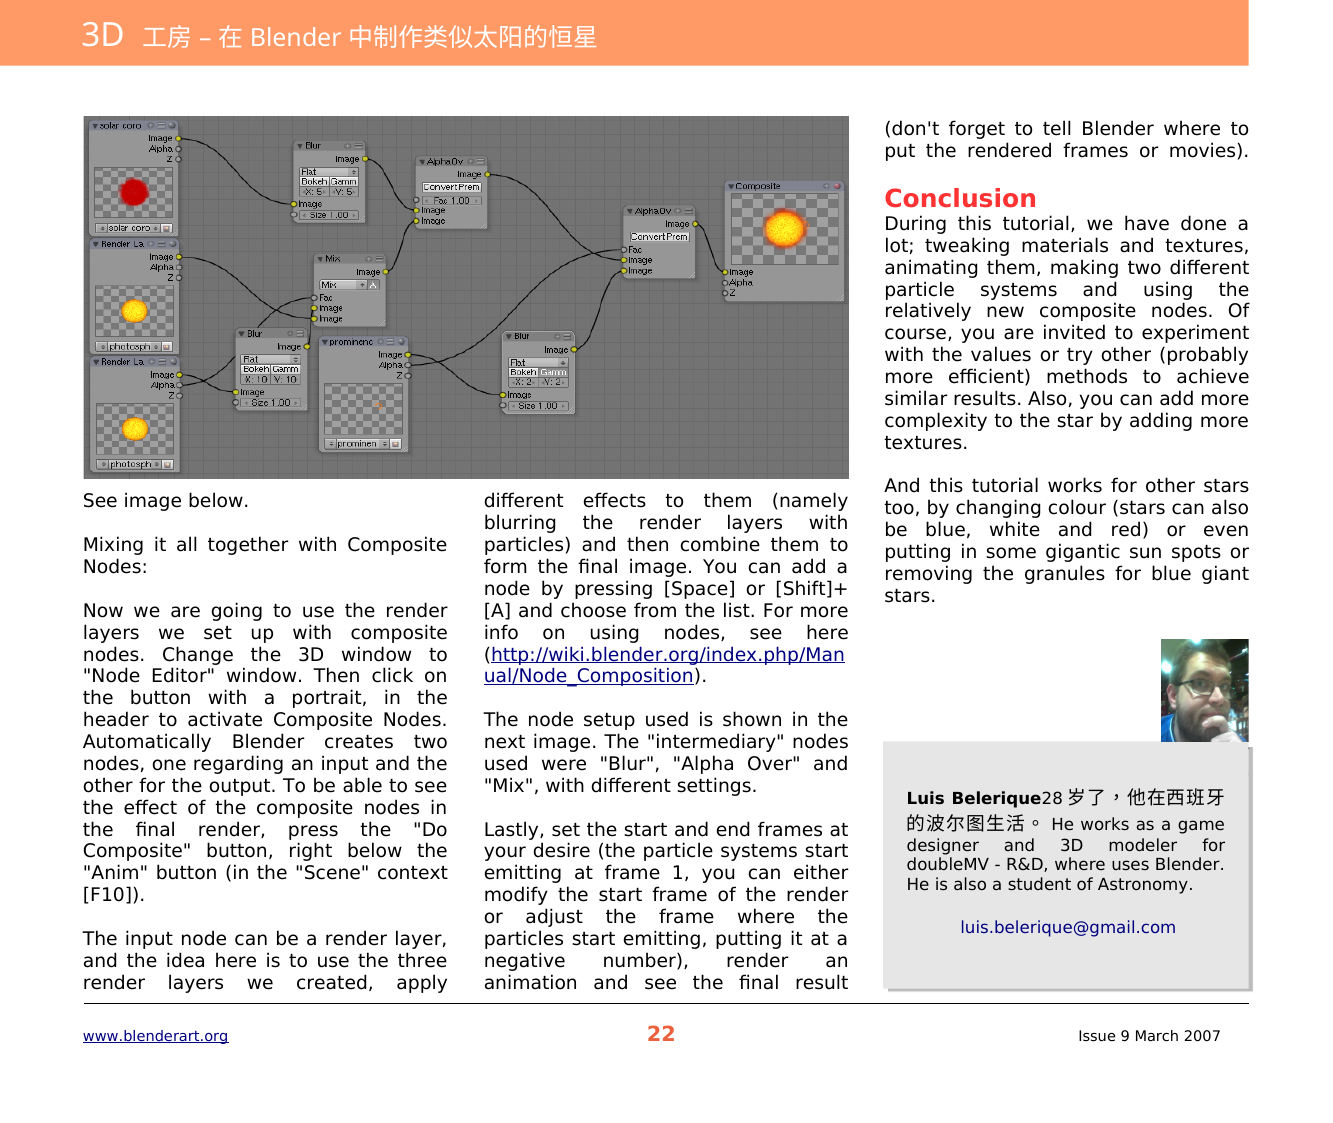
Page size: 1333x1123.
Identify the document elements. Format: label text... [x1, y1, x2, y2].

picture [83, 116, 849, 479]
text The input node can be a render layer, and the idea here is to use the three render layers we created, apply [83, 906, 448, 993]
text (don't forget to tell Blender where to put the rendered frames or movies). Conclusion During this tutorial, we have done a lot; tweaking materials and textures, animating them, making two different particle systems and using the relatively new composite nodes. Of course, you are invited to experiment with the values or try other (probably more efficient) methods to achieve similar results. Also, you can add more complexity to the star by adding more textures. [884, 118, 1249, 453]
text Lastly, set the start and end frames at your desire (the particle systems start emitting at frame 1, you can either modify the start frame of the render or adjust the frame where the particles start emitting, putting it at a negative number), render an animation and see the final result [483, 797, 849, 993]
text And this tutorial works for other stars too, by changing colour (stars can also be blue, white and red) or even putting in some gigantic sun spots or removing the granules for blue giant stars. [884, 453, 1249, 607]
text different effects to them (namely blurring the render layers with particles) and then combine them to form the final image. You can add a node by pressing [Space] or [Shift]+[A] and choose from the list. For more info on using nodes, see here (http://wiki.blender.org/index.php/Manual/Node_Composition). [483, 479, 849, 687]
text The node setup used is shown in the next image. The "intermediary" nodes used were "Blur", "Alpha Over" and "Mix", with different settings. [483, 687, 849, 797]
picture [1161, 639, 1249, 742]
text Mixing it all together with Composite Nodes: Now we are going to use the render layers we set up with composite nodes. Change the 3D window to "Node Editor" window. Then click on the button with a portrait, in the header to activate Composite Nodes. Automatically Blender creates two nodes, one regarding an input and the other for the output. To be able to see the effect of the composite nodes in the final render, press the "Do Composite" button, right below the "Anim" button (in the "Scene" context [F10]). [83, 534, 448, 906]
text See image below. [83, 479, 448, 512]
text I would like to thank Jorge Martins for showing me how to make the granulation effect and Olga Moreira for giving scientific advice■ [884, 628, 1249, 741]
